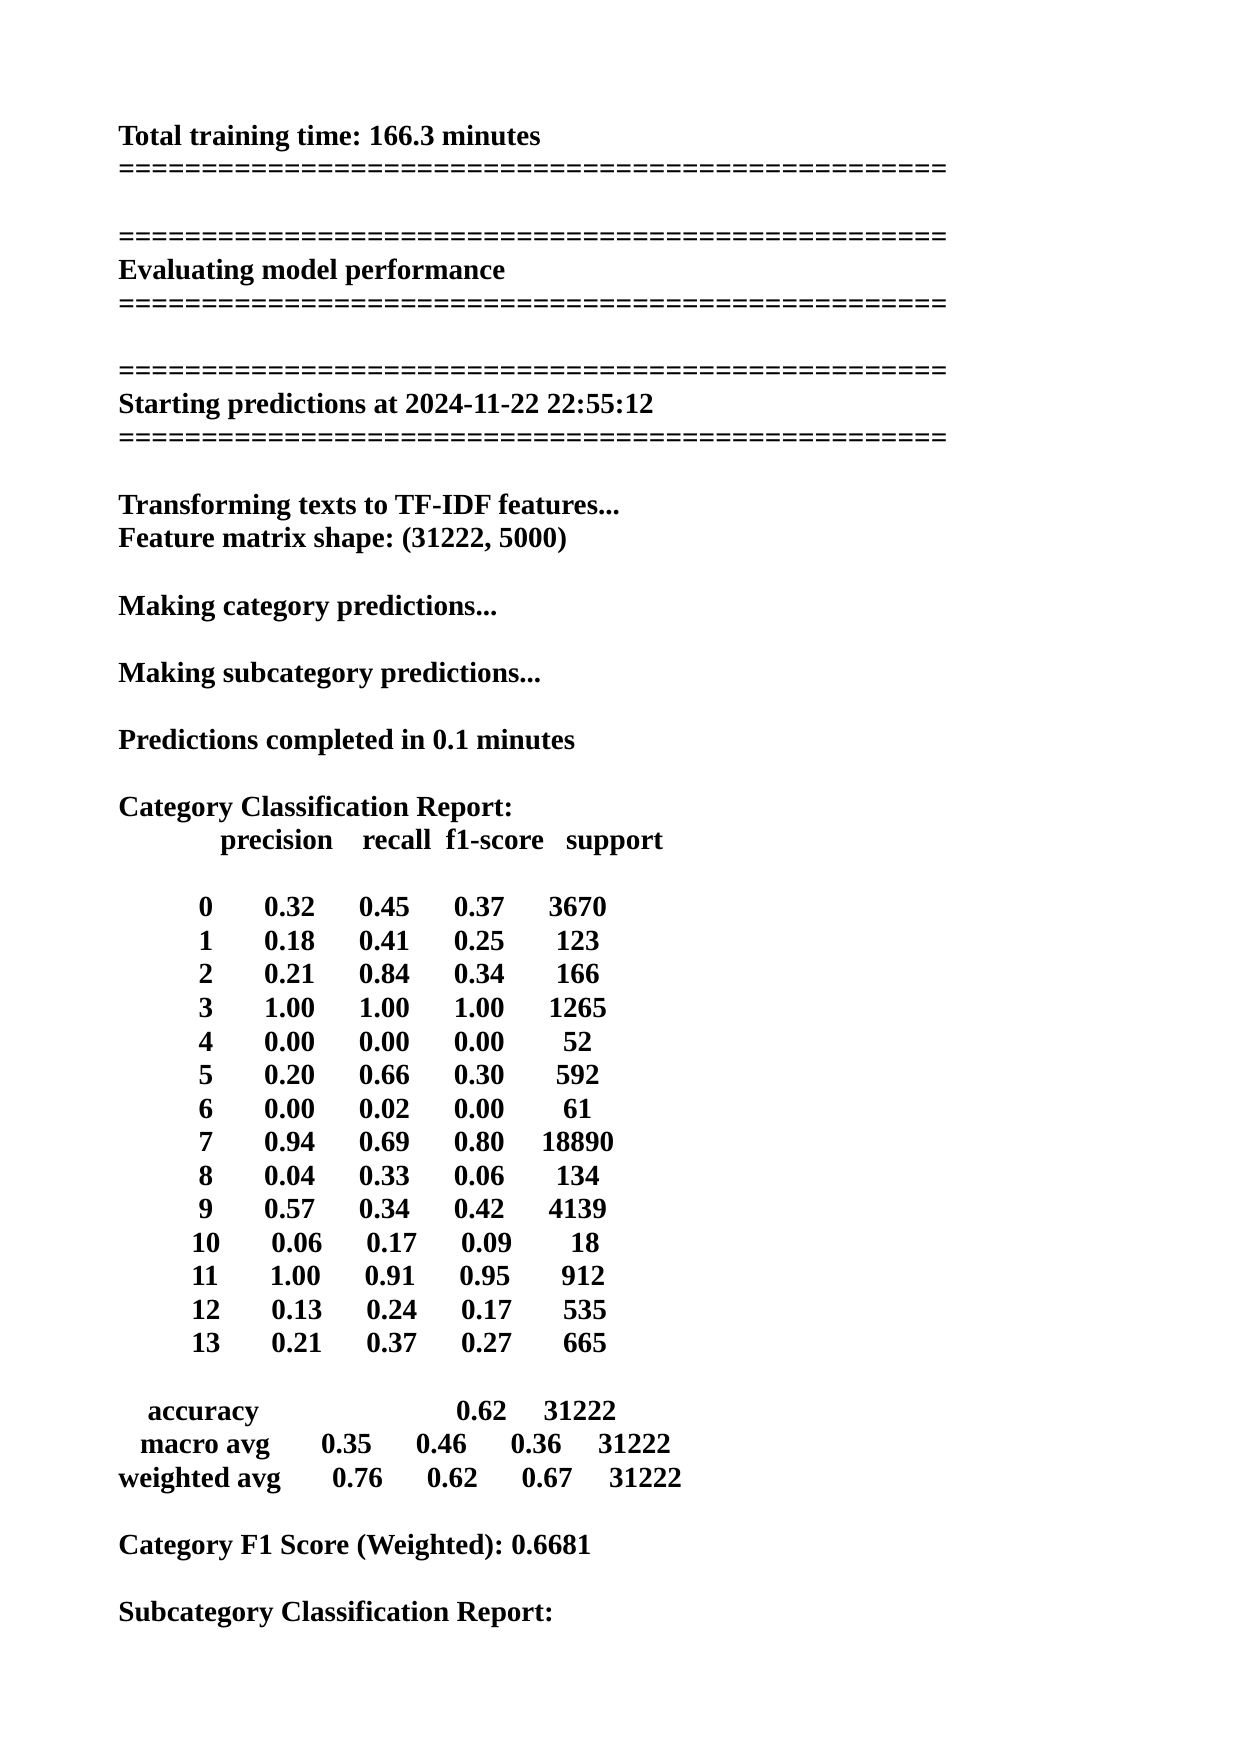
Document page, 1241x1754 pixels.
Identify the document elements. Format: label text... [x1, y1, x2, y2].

text Making subcategory predictions... [118, 655, 1122, 688]
text Starting predictions at 2024-11-22 22:55:12 [118, 386, 1122, 420]
text Category Classification Report: [118, 789, 1122, 822]
text Category F1 Score (Weighted): 0.6681 [118, 1527, 1122, 1560]
text 9 0.57 0.34 0.42 4139 [118, 1191, 1122, 1225]
text 4 0.00 0.00 0.00 52 [118, 1024, 1122, 1057]
text Transforming texts to TF-IDF features... [118, 487, 1122, 521]
text 6 0.00 0.02 0.00 61 [118, 1091, 1122, 1124]
text ================================================== [118, 353, 1122, 386]
text 3 1.00 1.00 1.00 1265 [118, 990, 1122, 1024]
text ================================================== [118, 420, 1122, 453]
text precision recall f1-score support [118, 822, 1122, 856]
text Predictions completed in 0.1 minutes [118, 722, 1122, 755]
text 7 0.94 0.69 0.80 18890 [118, 1124, 1122, 1158]
text Making category predictions... [118, 588, 1122, 621]
text 12 0.13 0.24 0.17 535 [118, 1292, 1122, 1326]
text 10 0.06 0.17 0.09 18 [118, 1225, 1122, 1258]
text ================================================== [118, 219, 1122, 252]
text 8 0.04 0.33 0.06 134 [118, 1158, 1122, 1191]
text Feature matrix shape: (31222, 5000) [118, 521, 1122, 554]
text 13 0.21 0.37 0.27 665 [118, 1326, 1122, 1359]
text 11 1.00 0.91 0.95 912 [118, 1258, 1122, 1292]
text 2 0.21 0.84 0.34 166 [118, 957, 1122, 990]
text ================================================== [118, 286, 1122, 319]
text Total training time: 166.3 minutes [118, 118, 1122, 152]
text Evaluating model performance [118, 252, 1122, 286]
text macro avg 0.35 0.46 0.36 31222 [118, 1426, 1122, 1460]
text 1 0.18 0.41 0.25 123 [118, 923, 1122, 957]
text 0 0.32 0.45 0.37 3670 [118, 889, 1122, 923]
text Subcategory Classification Report: [118, 1594, 1122, 1627]
text ================================================== [118, 152, 1122, 185]
text 5 0.20 0.66 0.30 592 [118, 1057, 1122, 1091]
text weighted avg 0.76 0.62 0.67 31222 [118, 1460, 1122, 1493]
text accuracy 0.62 31222 [118, 1393, 1122, 1426]
